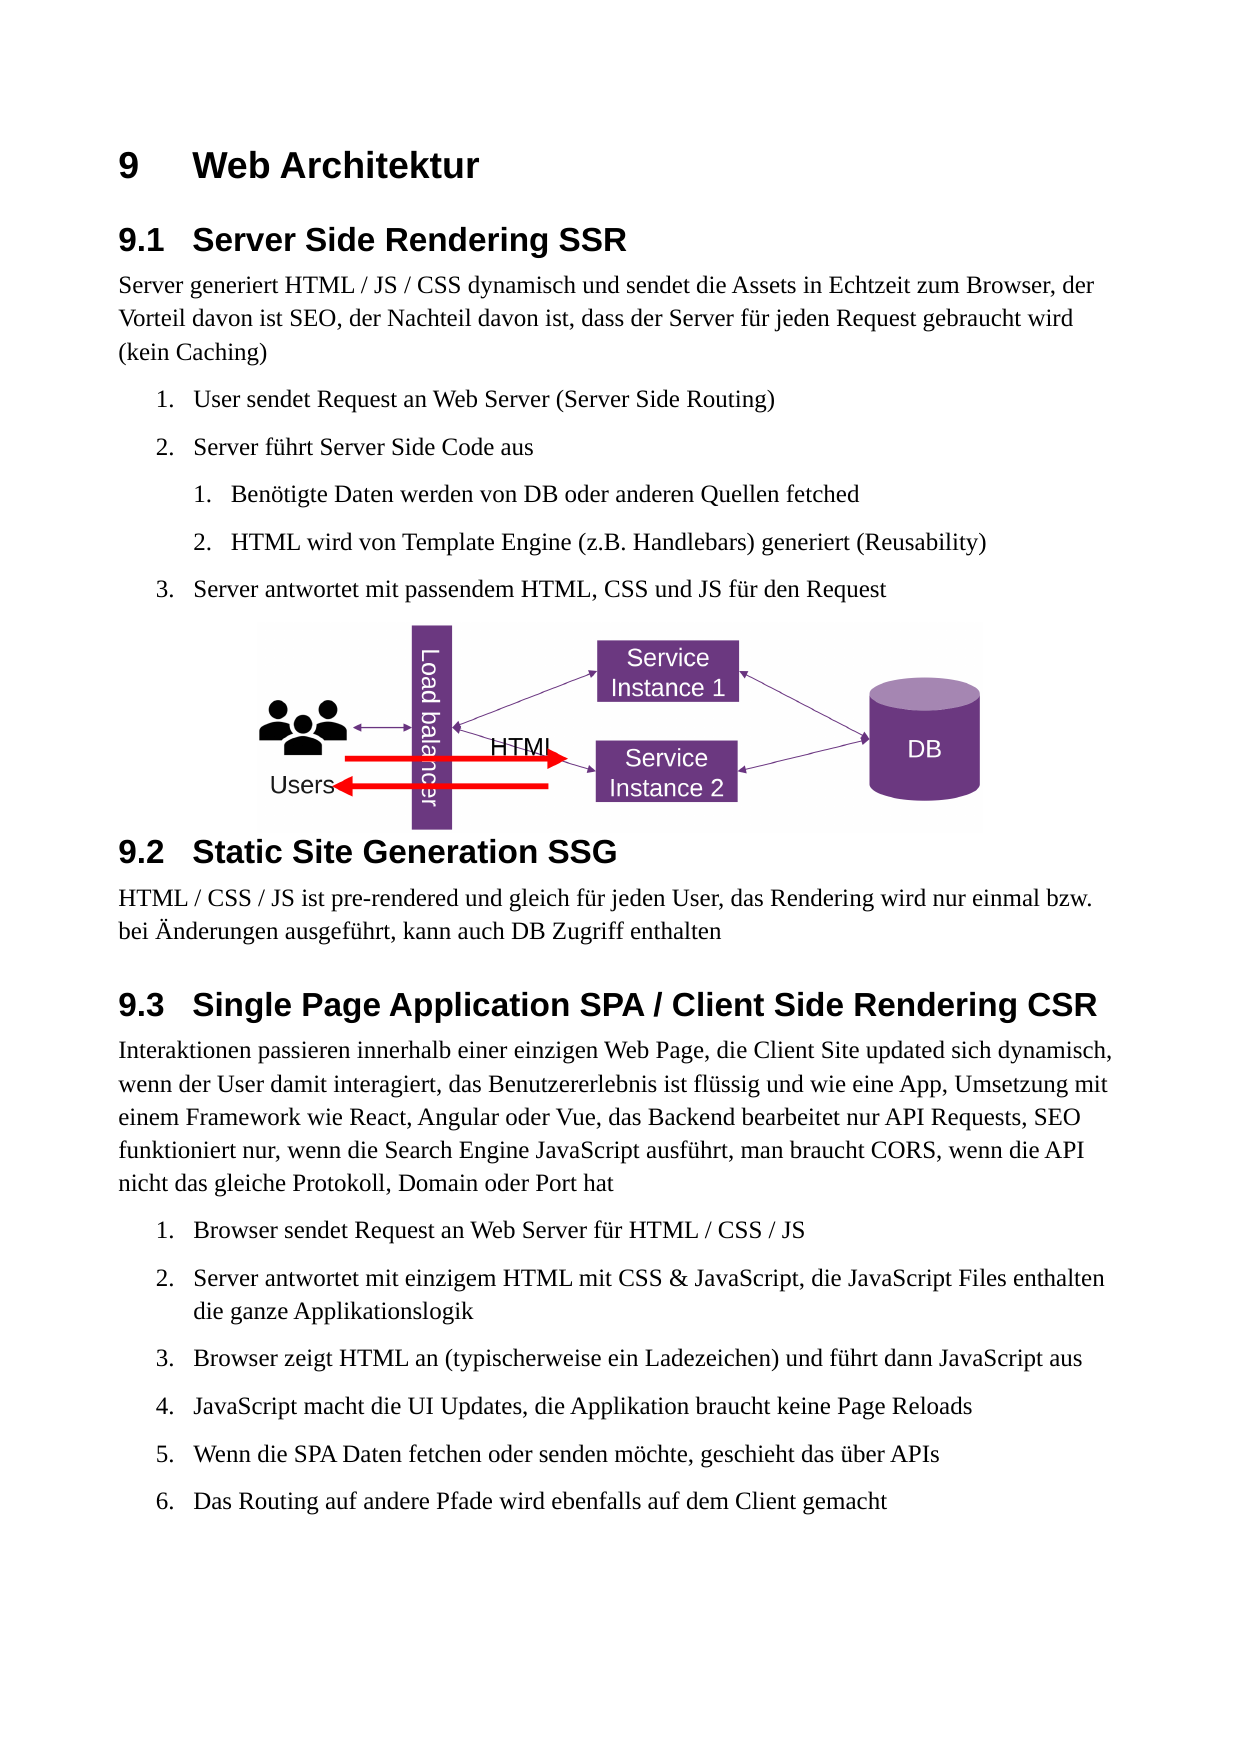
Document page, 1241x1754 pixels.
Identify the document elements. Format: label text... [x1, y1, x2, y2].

picture [256, 622, 984, 833]
list Das Routing auf andere Pfade wird ebenfalls auf dem Client gemacht [156, 1486, 1122, 1515]
list Server führt Server Side Code aus [156, 432, 1122, 461]
subtitle Server Side Rendering SSR [118, 219, 1122, 258]
subtitle Web Architektur [118, 143, 1122, 186]
list Wenn die SPA Daten fetchen oder senden möchte, geschieht das über APIs [156, 1439, 1122, 1467]
list Browser sendet Request an Web Server für HTML / CSS / JS [156, 1215, 1122, 1244]
list Server antwortet mit einzigem HTML mit CSS & JavaScript, die JavaScript Files enthalten die ganze Applikationslogik [156, 1263, 1122, 1325]
text Interaktionen passieren innerhalb einer einzigen Web Page, die Client Site updated sich dynamisch, wenn der User damit interagiert, das Benutzererlebnis ist flüssig und wie eine App, Umsetzung mit einem Framework wie React, Angular oder Vue, das Backend bearbeitet nur API Requests, SEO funktioniert nur, wenn die Search Engine JavaScript ausführt, man braucht CORS, wenn die API nicht das gleiche Protokoll, Domain oder Port hat [118, 1036, 1122, 1196]
list HTML wird von Template Engine (z.B. Handlebars) generiert (Reusability) [193, 527, 1122, 556]
list Browser zeigt HTML an (typischerweise ein Ladezeichen) und führt dann JavaScript aus [156, 1343, 1122, 1372]
list Benötigte Daten werden von DB oder anderen Quellen fetched [193, 479, 1122, 508]
subtitle Single Page Application SPA / Client Side Rendering CSR [118, 985, 1122, 1023]
list JavaScript macht die UI Updates, die Applikation braucht keine Page Reloads [156, 1391, 1122, 1420]
subtitle Static Site Generation SSG [118, 643, 1122, 871]
list Server antwortet mit passendem HTML, CSS und JS für den Request [156, 574, 1122, 603]
text Server generiert HTML / JS / CSS dynamisch und sendet die Assets in Echtzeit zum Browser, der Vorteil davon ist SEO, der Nachteil davon ist, dass der Server für jeden Request gebraucht wird (kein Caching) [118, 271, 1122, 365]
text HTML / CSS / JS ist pre-rendered und gleich für jeden User, das Rendering wird nur einmal bzw. bei Änderungen ausgeführt, kann auch DB Zugriff enthalten [118, 883, 1122, 945]
list User sendet Request an Web Server (Server Side Routing) [156, 384, 1122, 413]
